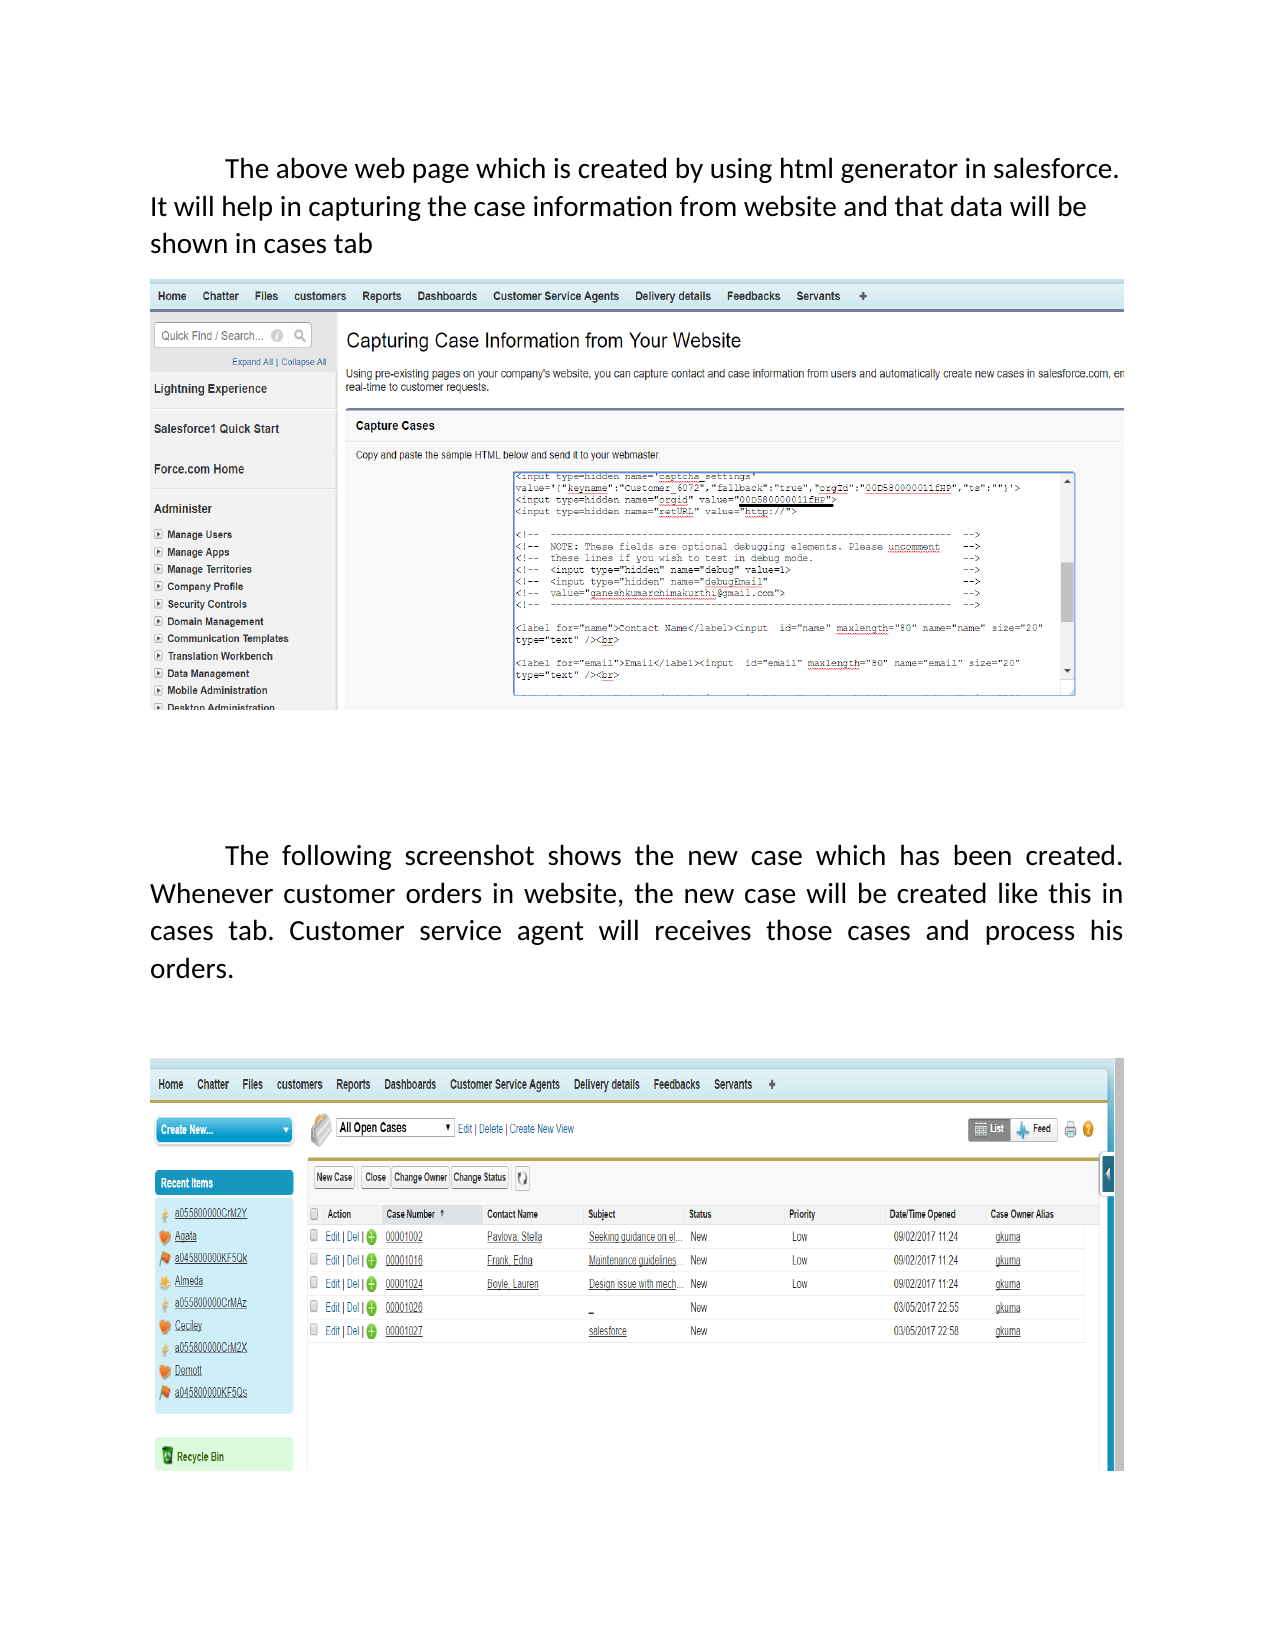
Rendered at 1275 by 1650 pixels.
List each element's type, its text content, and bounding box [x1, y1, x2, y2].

text The above web page which is created by using html generator in salesforce. It will help in capturing the case information from website and that data will be shown in cases tab [150, 150, 1125, 261]
text The following screenshot shows the new case which has been created. Whenever customer orders in website, the new case will be created like this in cases tab. Customer service agent will receives those cases and process his orders. [150, 837, 1125, 986]
